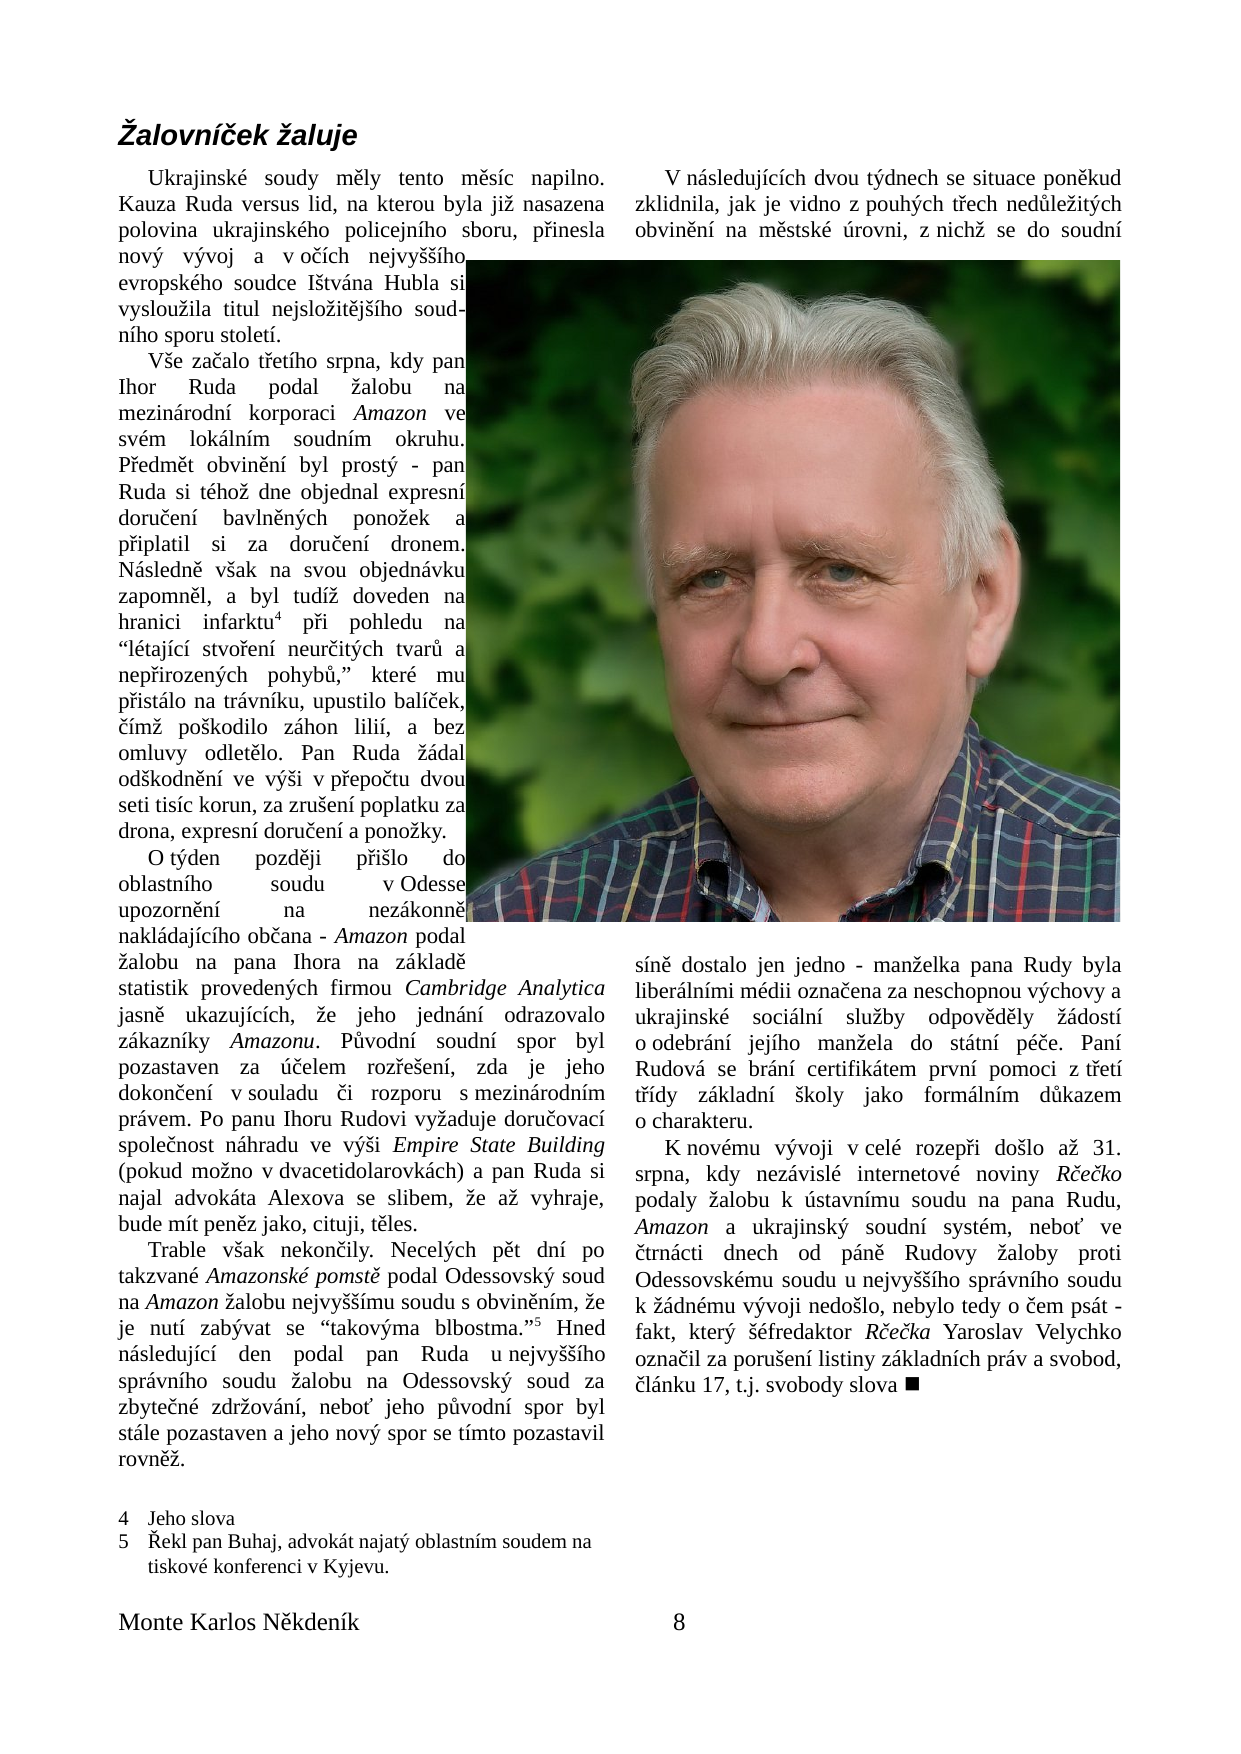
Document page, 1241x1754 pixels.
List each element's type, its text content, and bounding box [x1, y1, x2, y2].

text K novému vývoji v celé rozepři došlo až 31. srpna, kdy nezávislé internetové noviny Rčečko podaly žalobu k ústavnímu soudu na pana Rudu, Amazon a ukrajinský soudní systém, neboť ve čtrnácti dnech od páně Rudovy žaloby proti Odessovskému soudu u nejvyššího správního soudu k žádnému vývoji nedošlo, nebylo tedy o čem psát - fakt, který šéfredaktor Rčečka Yaroslav Velychko označil za porušení listiny základních práv a svobod, článku 17, t.j. svobody slova  [635, 1134, 1122, 1397]
text O týden později přišlo do oblastního soudu v Odesse upozornění na nezákonně nakládajícího občana - Amazon podal žalobu na pana Ihora na zá­kladě statistik provedených firmou Cambridge Analytica jasně ukazujících, že jeho jednání odrazovalo zákazníky Amazonu. Původní soudní spor byl pozastaven za účelem rozřešení, zda je jeho dokončení v souladu či rozporu s mezinárodním právem. Po panu Ihoru Rudovi vyžaduje doručovací společnost náhradu ve výši Empire State Building (pokud možno v dvacetidolarovkách) a pan Ruda si najal advokáta Alexova se slibem, že až vyhraje, bude mít peněz jako, cituji, těles. [118, 844, 605, 1236]
subtitle Žalovníček žaluje [118, 118, 1122, 152]
picture [465, 260, 1121, 911]
text Ukrajinské soudy měly tento měsíc napilno. Kauza Ruda versus lid, na kterou byla již nasazena polovina ukrajinského policejního sboru, přinesla nový vývoj a v očích nejvyššího evropského soudce Ištvána Hubla si vysloužila titul nejsložitějšího soud­ního sporu století. [118, 164, 605, 347]
text Řekl pan Buhaj, advokát najatý oblastním soudem na tiskové konferenci v Kyjevu. [118, 1529, 605, 1578]
text Jeho slova [118, 1505, 605, 1529]
text Trable však nekončily. Necelých pět dní po takzvané Amazonské pomstě podal Odessovský soud na Amazon žalobu nejvyššímu soudu s obviněním, že je nutí zabývat se “takovýma blbostma.” Hned násle­dující den podal pan Ruda u nejvyššího správního soudu žalobu na Odessovský soud za zbytečné zdržování, neboť jeho původní spor byl stále pozastaven a jeho nový spor se tímto pozastavil rovněž. [118, 1236, 605, 1471]
text V následujících dvou týdnech se situace poněkud zklidnila, jak je vidno z pouhých třech nedůležitých obvinění na městské úrovni, z nichž se do soudní síně dostalo jen jedno - manželka pana Rudy byla liberálními médii označena za neschopnou výchovy a ukrajinské sociální služby odpověděly žádostí o odebrání jejího manžela do státní péče. Paní Rudová se brání certifikátem první pomoci z třetí třídy základní školy jako formálním důkazem o charakteru. [635, 164, 1122, 1134]
text Vše začalo třetího srpna, kdy pan Ihor Ruda podal žalobu na mezinárodní korporaci Amazon ve svém lokálním soudním okruhu. Předmět obvinění byl prostý - pan Ruda si téhož dne objednal expresní doručení bavlněných ponožek a připlatil si za doru­čení dronem. Následně však na svou objednávku za­pomněl, a byl tudíž doveden na hranici infarktu při pohledu na “létající stvoření neurčitých tvarů a nepřirozených pohybů,” které mu přistálo na trávníku, upustilo balíček, čímž poškodilo záhon lilií, a bez omluvy odletělo. Pan Ruda žádal odškodnění ve výši v přepočtu dvou seti tisíc korun, za zrušení poplatku za drona, expresní doručení a ponožky. [118, 347, 465, 844]
